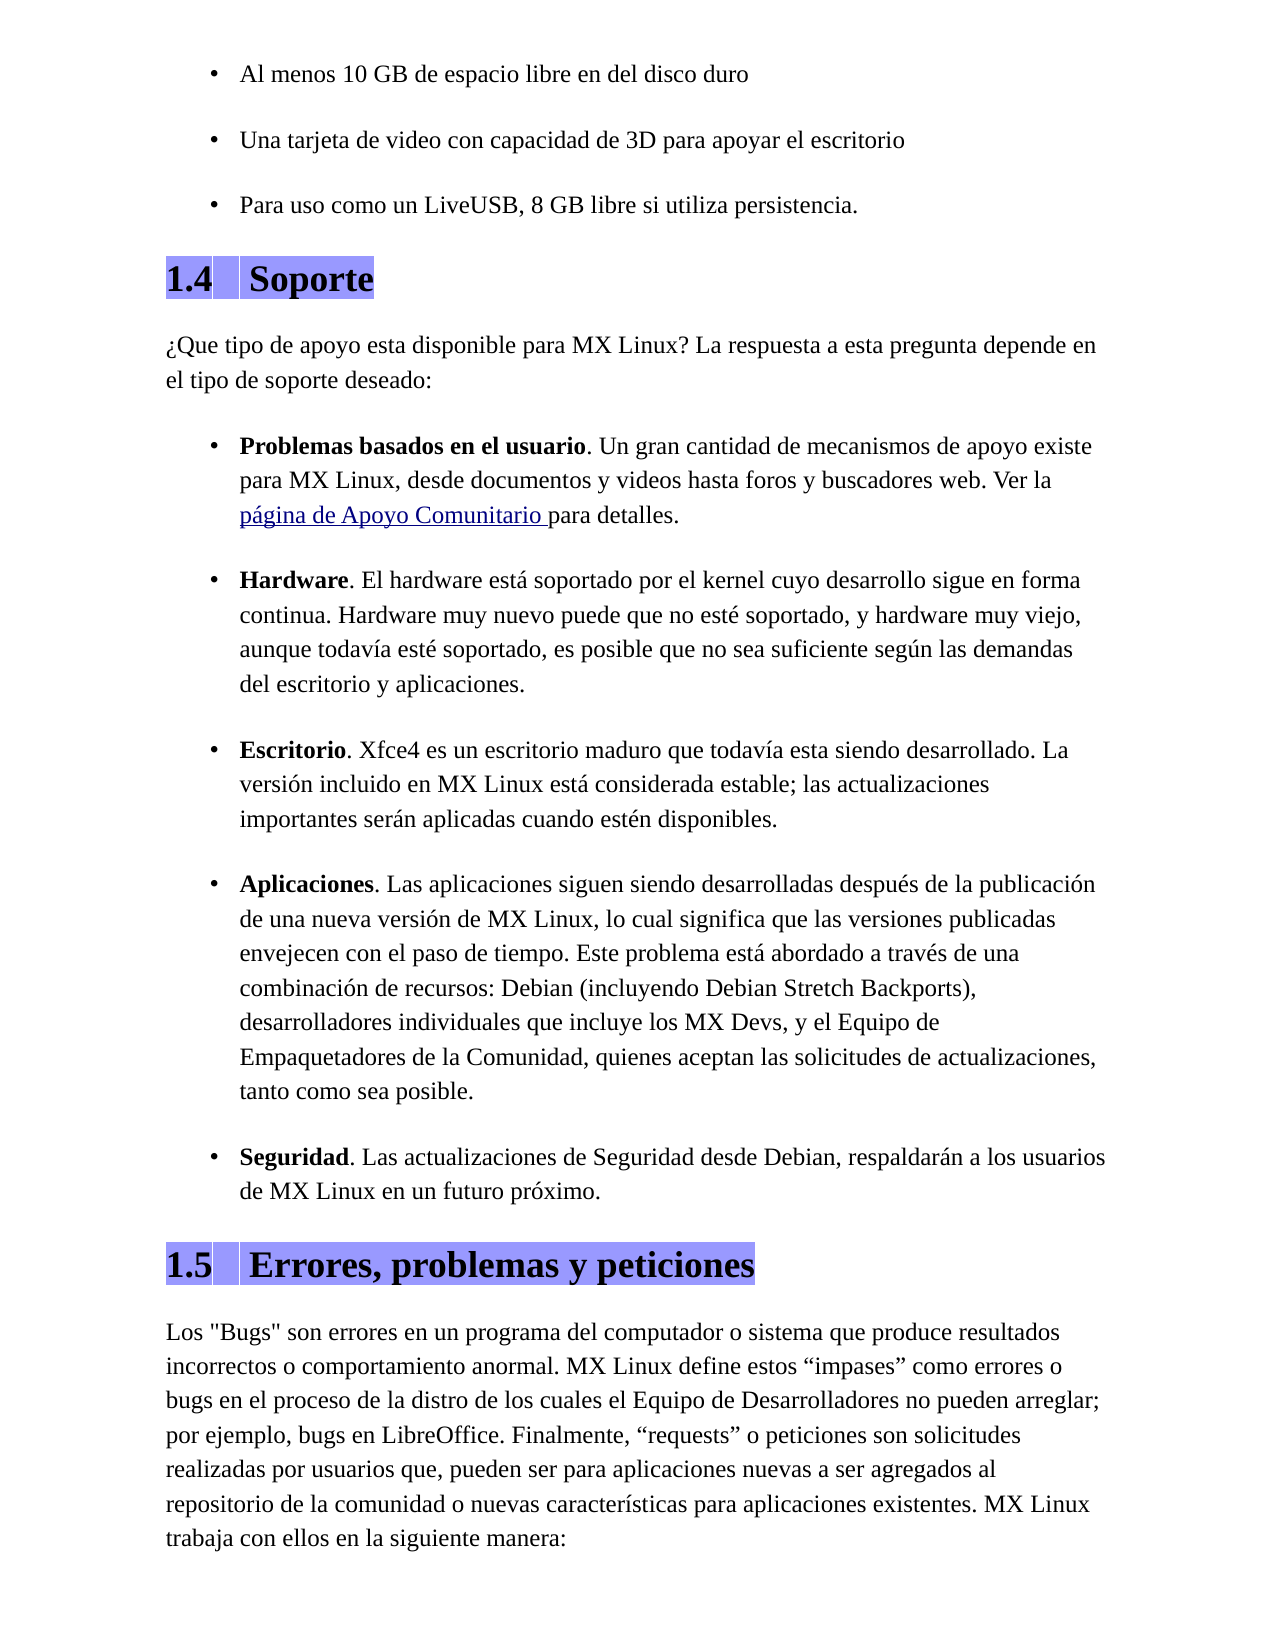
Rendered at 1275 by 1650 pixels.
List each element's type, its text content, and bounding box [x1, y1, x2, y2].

list Para uso como un LiveUSB, 8 GB libre si utiliza persistencia. [210, 191, 1109, 219]
list Al menos 10 GB de espacio libre en del disco duro [210, 59, 1109, 88]
subtitle 1.5 Errores, problemas y peticiones [755, 1242, 1109, 1285]
text ¿Que tipo de apoyo esta disponible para MX Linux? La respuesta a esta pregunta depende en el tipo de soporte deseado: [166, 331, 1109, 394]
subtitle 1.4 Soporte [374, 256, 1109, 299]
list Escritorio. Xfce4 es un escritorio maduro que todavía esta siendo desarrollado. La versión incluido en MX Linux está considerada estable; las actualizaciones importantes serán aplicadas cuando estén disponibles. [210, 735, 1109, 832]
list Seguridad. Las actualizaciones de Seguridad desde Debian, respaldarán a los usuarios de MX Linux en un futuro próximo. [210, 1142, 1109, 1205]
list Aplicaciones. Las aplicaciones siguen siendo desarrolladas después de la publicación de una nueva versión de MX Linux, lo cual significa que las versiones publicadas envejecen con el paso de tiempo. Este problema está abordado a través de una combinación de recursos: Debian (incluyendo Debian Stretch Backports), desarrolladores individuales que incluye los MX Devs, y el Equipo de Empaquetadores de la Comunidad, quienes aceptan las solicitudes de actualizaciones, tanto como sea posible. [210, 869, 1109, 1105]
text Los "Bugs" son errores en un programa del computador o sistema que produce resultados incorrectos o comportamiento anormal. MX Linux define estos “impases” como errores o bugs en el proceso de la distro de los cuales el Equipo de Desarrolladores no pueden arreglar; por ejemplo, bugs en LibreOffice. Finalmente, “requests” o peticiones son solicitudes realizadas por usuarios que, pueden ser para aplicaciones nuevas a ser agregados al repositorio de la comunidad o nuevas características para aplicaciones existentes. MX Linux trabaja con ellos en la siguiente manera: [166, 1317, 1109, 1552]
list Una tarjeta de video con capacidad de 3D para apoyar el escritorio [210, 125, 1109, 153]
list Hardware. El hardware está soportado por el kernel cuyo desarrollo sigue en forma continua. Hardware muy nuevo puede que no esté soportado, y hardware muy viejo, aunque todavía esté soportado, es posible que no sea suficiente según las demandas del escritorio y aplicaciones. [210, 566, 1109, 698]
list Problemas basados en el usuario. Un gran cantidad de mecanismos de apoyo existe para MX Linux, desde documentos y videos hasta foros y buscadores web. Ver la página de Apoyo Comunitario para detalles. [210, 431, 1109, 528]
